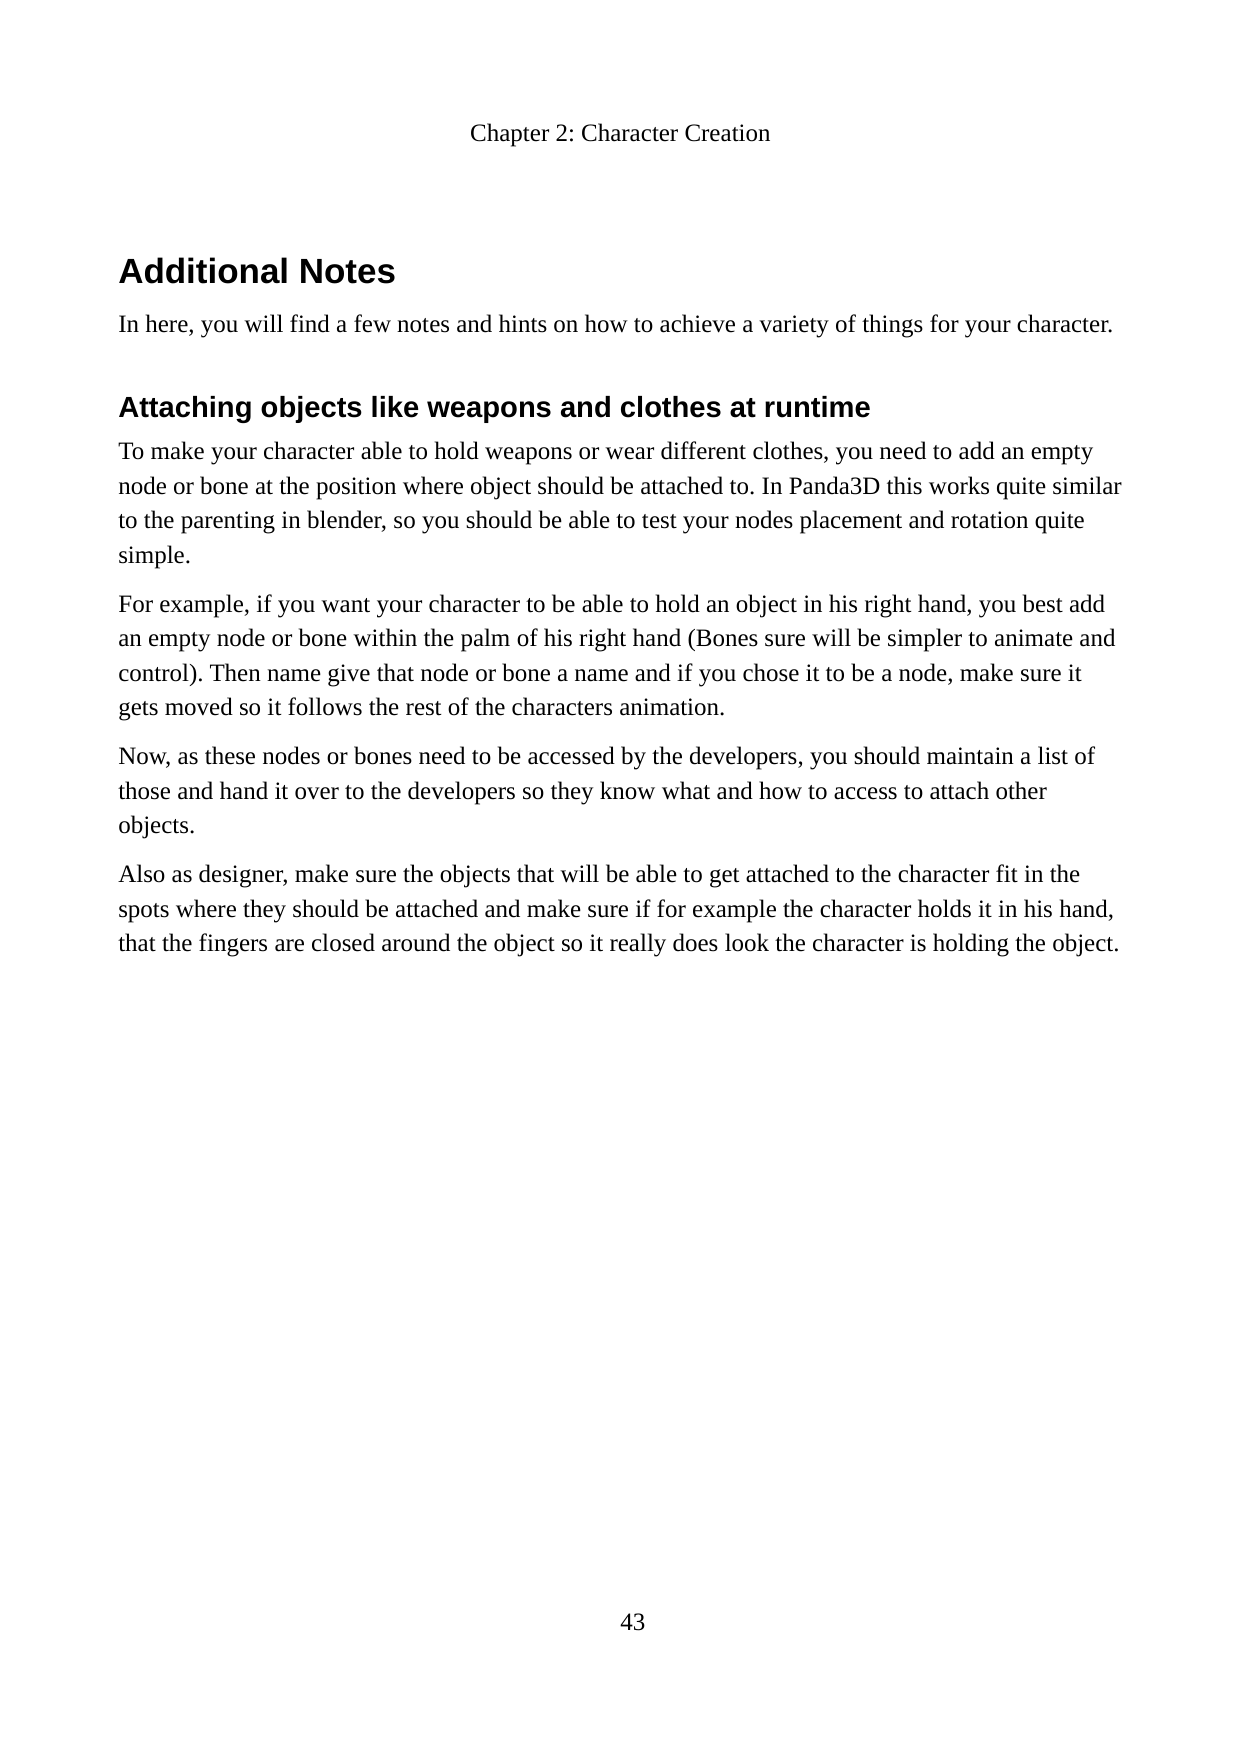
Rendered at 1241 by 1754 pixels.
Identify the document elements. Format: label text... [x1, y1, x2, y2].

text In here, you will find a few notes and hints on how to achieve a variety of things for your character. [118, 309, 1122, 337]
text Also as designer, make sure the objects that will be able to get attached to the character fit in the spots where they should be attached and make sure if for example the character holds it in his hand, that the fingers are closed around the object so it really does look the character is holding the object. [118, 859, 1122, 957]
subtitle Additional Notes [118, 250, 1122, 290]
text To make your character able to hold weapons or wear different clothes, you need to add an empty node or bone at the position where object should be attached to. In Panda3D this works quite similar to the parenting in blender, so you should be able to test your nodes placement and rotation quite simple. [118, 436, 1122, 568]
subtitle Attaching objects like weapons and clothes at runtime [118, 390, 1122, 424]
text Now, as these nodes or bones need to be accessed by the developers, you should maintain a list of those and hand it over to the developers so they know what and how to access to attach other objects. [118, 741, 1122, 839]
text For example, if you want your character to be able to hold an object in his right hand, you best add an empty node or bone within the palm of his right hand (Bones sure will be simpler to animate and control). Then name give that node or bone a name and if you chose it to be a node, make sure it gets moved so it follows the rest of the characters animation. [118, 589, 1122, 721]
